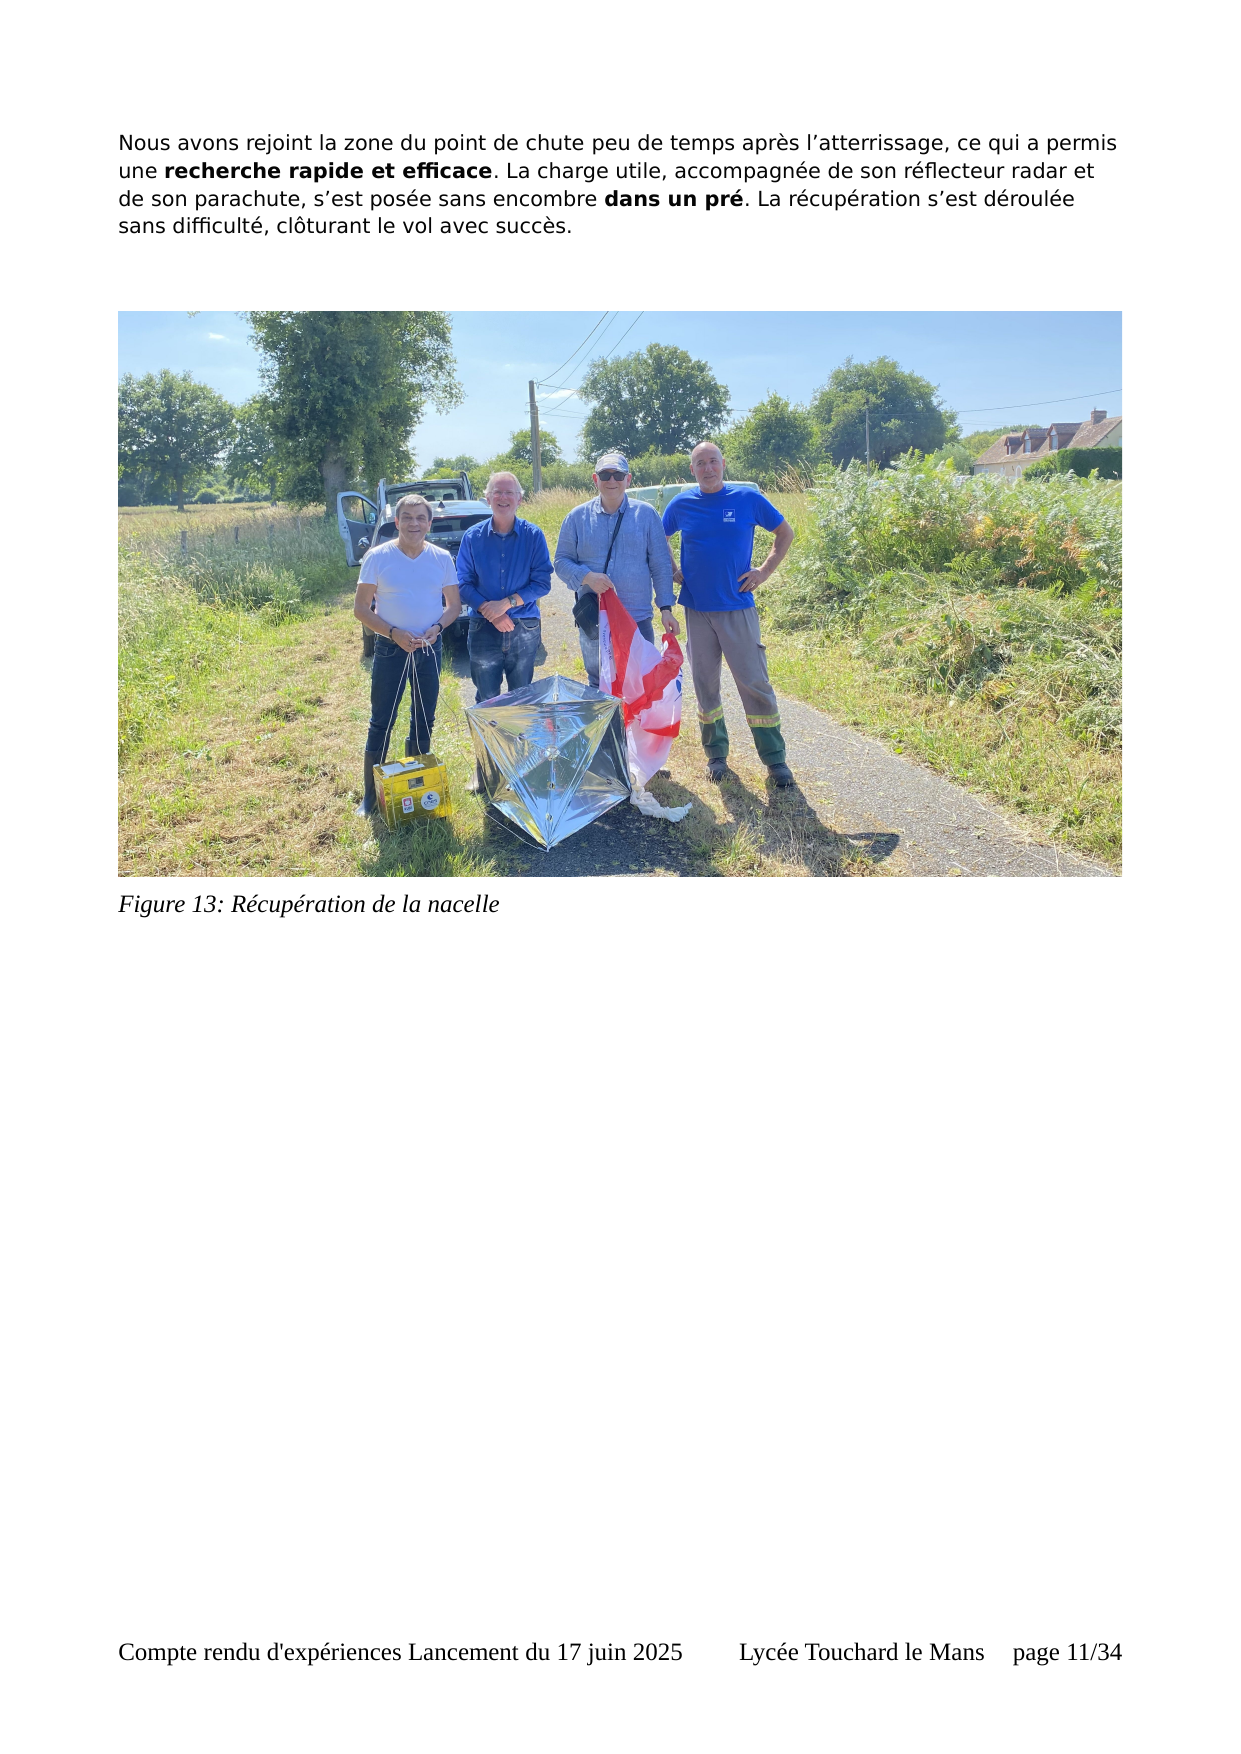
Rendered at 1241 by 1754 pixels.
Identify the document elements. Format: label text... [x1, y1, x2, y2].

picture [118, 311, 1123, 877]
text Nous avons rejoint la zone du point de chute peu de temps après l’atterrissage, ce qui a permis une recherche rapide et efficace. La charge utile, accompagnée de son réflecteur radar et de son parachute, s’est posée sans encombre dans un pré. La récupération s’est déroulée sans difficulté, clôturant le vol avec succès. [118, 131, 1122, 239]
text Figure 13: Récupération de la nacelle [118, 877, 1122, 918]
